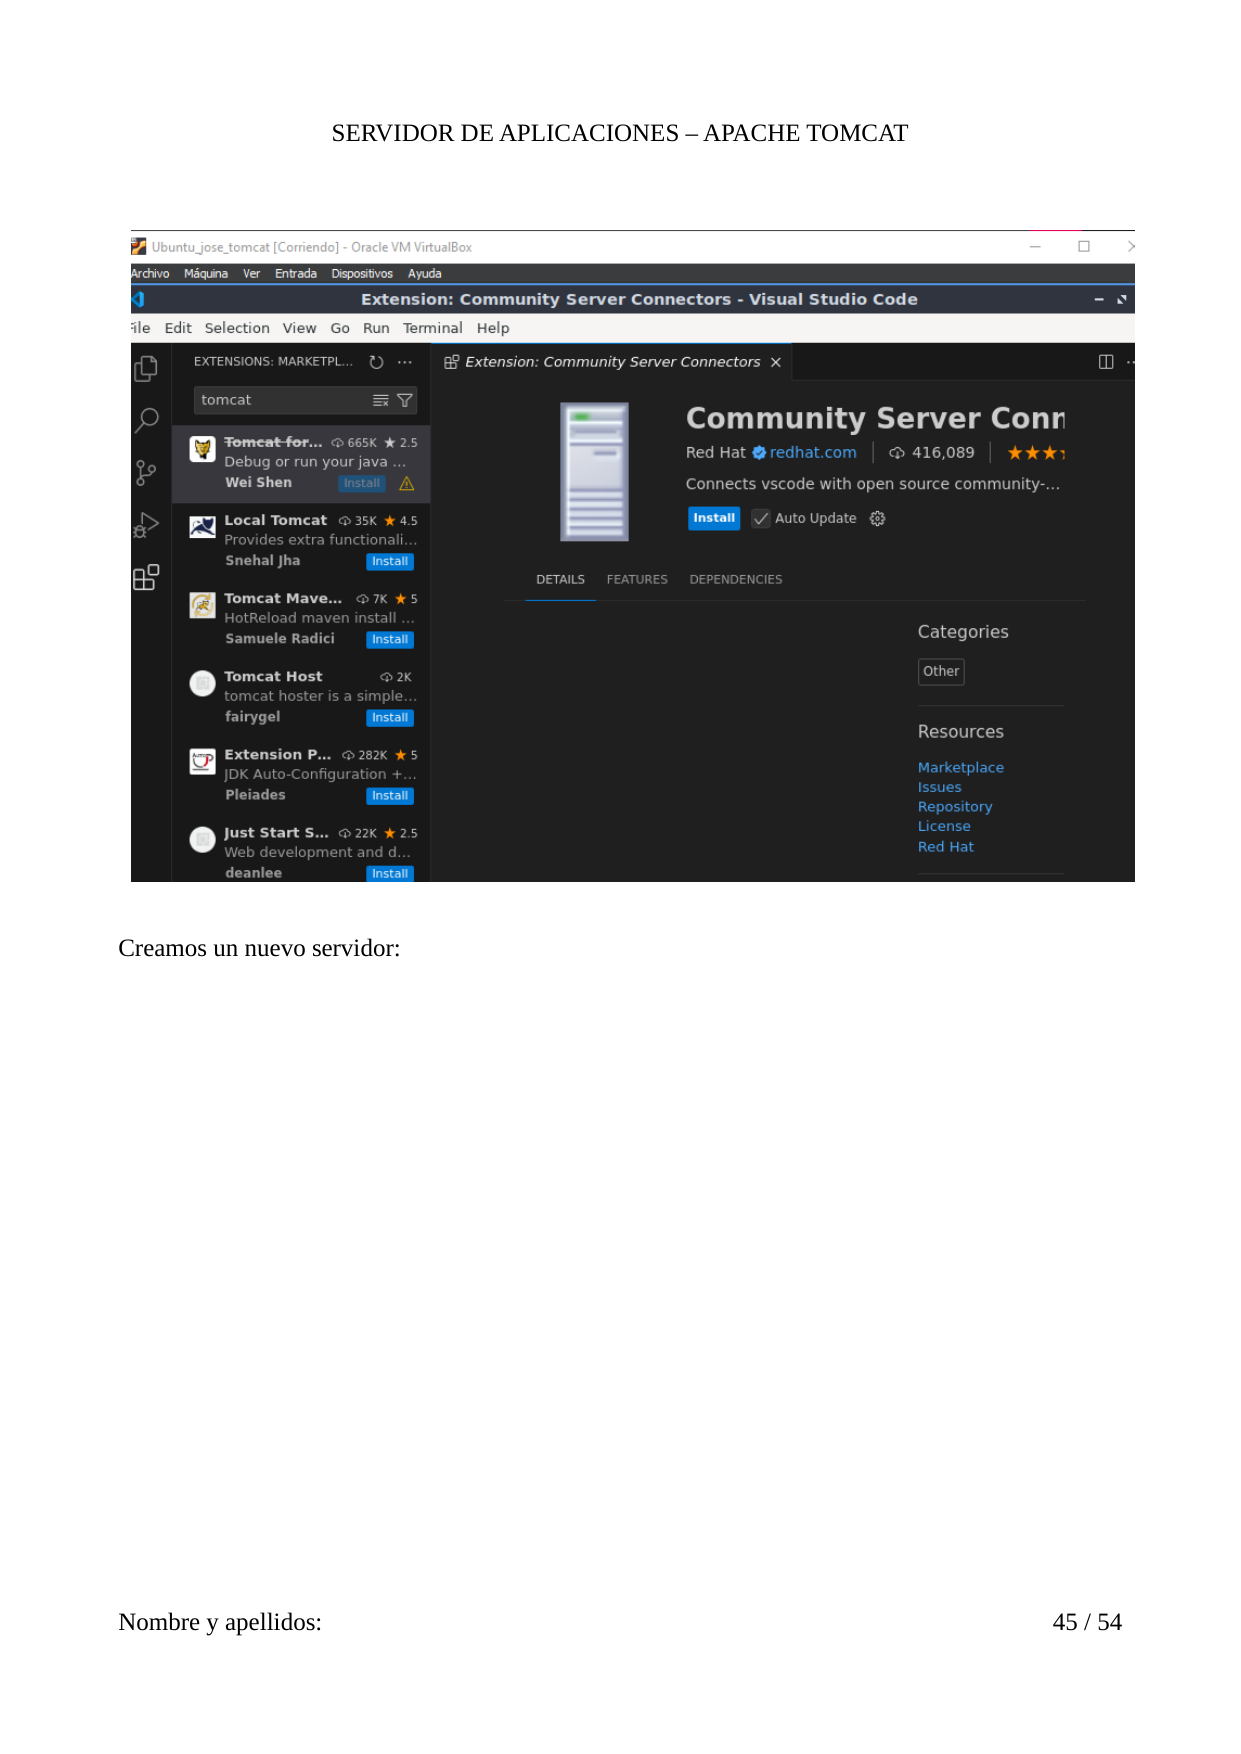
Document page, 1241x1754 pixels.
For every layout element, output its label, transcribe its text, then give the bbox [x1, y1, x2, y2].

picture [131, 230, 1135, 882]
text Creamos un nuevo servidor: [118, 933, 1122, 962]
